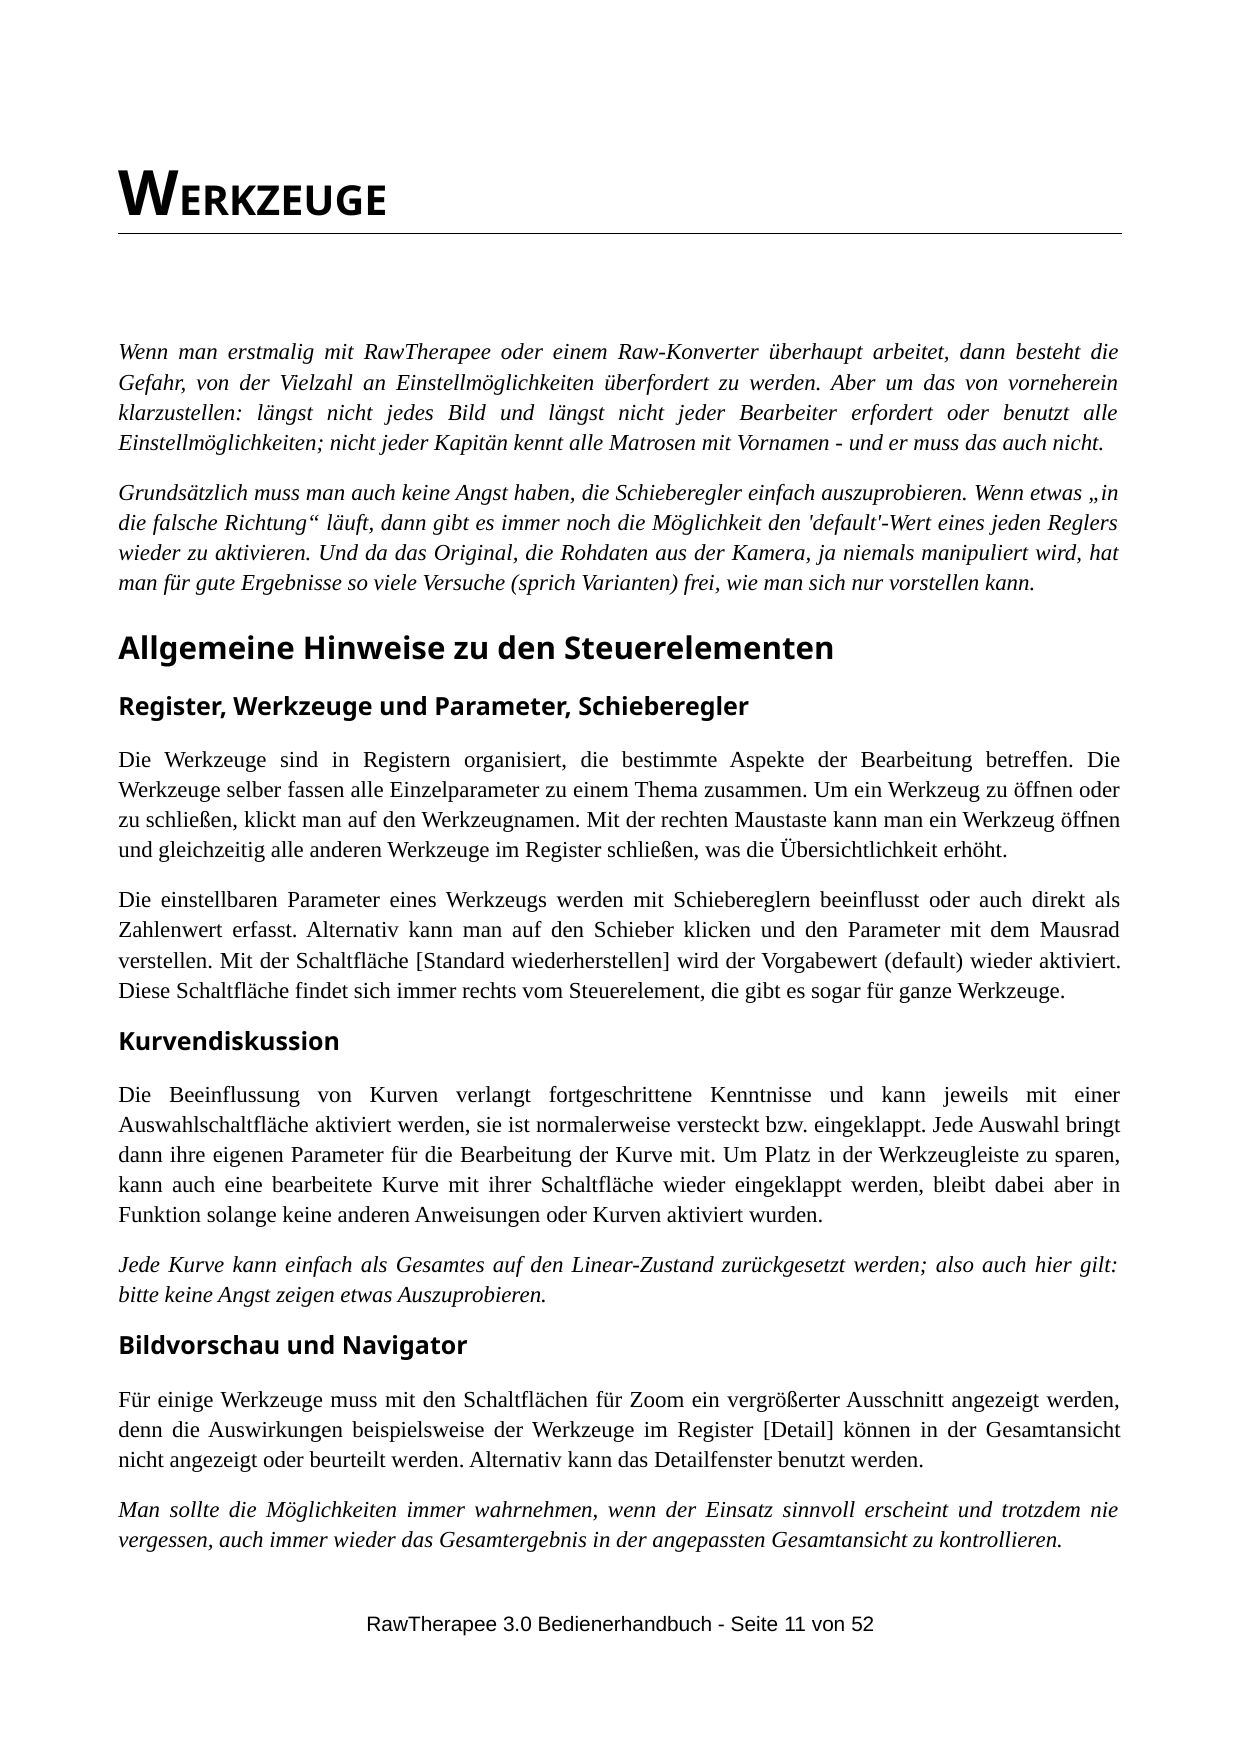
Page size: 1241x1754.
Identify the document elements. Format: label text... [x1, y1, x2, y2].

text Wenn man erstmalig mit RawTherapee oder einem Raw-Konverter überhaupt arbeitet, dann besteht die Gefahr, von der Vielzahl an Einstellmöglichkeiten überfordert zu werden. Aber um das von vorneherein klarzustellen: längst nicht jedes Bild und längst nicht jeder Bearbeiter erfordert oder benutzt alle Einstellmöglichkeiten; nicht jeder Kapitän kennt alle Matrosen mit Vornamen - und er muss das auch nicht. [118, 335, 1122, 455]
text Die Werkzeuge sind in Registern organisiert, die bestimmte Aspekte der Bearbeitung betreffen. Die Werkzeuge selber fassen alle Einzelparameter zu einem Thema zusammen. Um ein Werkzeug zu öffnen oder zu schließen, klickt man auf den Werkzeugnamen. Mit der rechten Maustaste kann man ein Werkzeug öffnen und gleichzeitig alle anderen Werkzeuge im Register schließen, was die Übersichtlichkeit erhöht. [118, 742, 1122, 863]
text Die Beeinflussung von Kurven verlangt fortgeschrittene Kenntnisse und kann jeweils mit einer Auswahlschaltfläche aktiviert werden, sie ist normalerweise versteckt bzw. eingeklappt. Jede Auswahl bringt dann ihre eigenen Parameter für die Bearbeitung der Kurve mit. Um Platz in der Werkzeugleiste zu sparen, kann auch eine bearbeitete Kurve mit ihrer Schaltfläche wieder eingeklappt werden, bleibt dabei aber in Funktion solange keine anderen Anweisungen oder Kurven aktiviert wurden. [118, 1077, 1122, 1228]
subtitle Kurvendiskussion [118, 1023, 1122, 1057]
subtitle Register, Werkzeuge und Parameter, Schieberegler [118, 688, 1122, 722]
subtitle Allgemeine Hinweise zu den Steuerelementen [118, 626, 1122, 668]
text Jede Kurve kann einfach als Gesamtes auf den Linear-Zustand zurückgesetzt werden; also auch hier gilt: bitte keine Angst zeigen etwas Auszuprobieren. [118, 1248, 1122, 1308]
subtitle Bildvorschau und Navigator [118, 1328, 1122, 1362]
text Grundsätzlich muss man auch keine Angst haben, die Schieberegler einfach auszuprobieren. Wenn etwas „in die falsche Richtung“ läuft, dann gibt es immer noch die Möglichkeit den 'default'-Wert eines jeden Reglers wieder zu aktivieren. Und da das Original, die Rohdaten aus der Kamera, ja niemals manipuliert wird, hat man für gute Ergebnisse so viele Versuche (sprich Varianten) frei, wie man sich nur vorstellen kann. [118, 475, 1122, 596]
subtitle Werkzeuge [118, 148, 1122, 233]
text Für einige Werkzeuge muss mit den Schaltflächen für Zoom ein vergrößerter Ausschnitt angezeigt werden, denn die Auswirkungen beispielsweise der Werkzeuge im Register [Detail] können in der Gesamtansicht nicht angezeigt oder beurteilt werden. Alternativ kann das Detailfenster benutzt werden. [118, 1382, 1122, 1472]
text Die einstellbaren Parameter eines Werkzeugs werden mit Schiebereglern beeinflusst oder auch direkt als Zahlenwert erfasst. Alternativ kann man auf den Schieber klicken und den Parameter mit dem Mausrad verstellen. Mit der Schaltfläche [Standard wiederherstellen] wird der Vorgabewert (default) wieder aktiviert. Diese Schaltfläche findet sich immer rechts vom Steuerelement, die gibt es sogar für ganze Werkzeuge. [118, 883, 1122, 1003]
text Man sollte die Möglichkeiten immer wahrnehmen, wenn der Einsatz sinnvoll erscheint und trotzdem nie vergessen, auch immer wieder das Gesamtergebnis in der angepassten Gesamtansicht zu kontrollieren. [118, 1492, 1122, 1552]
